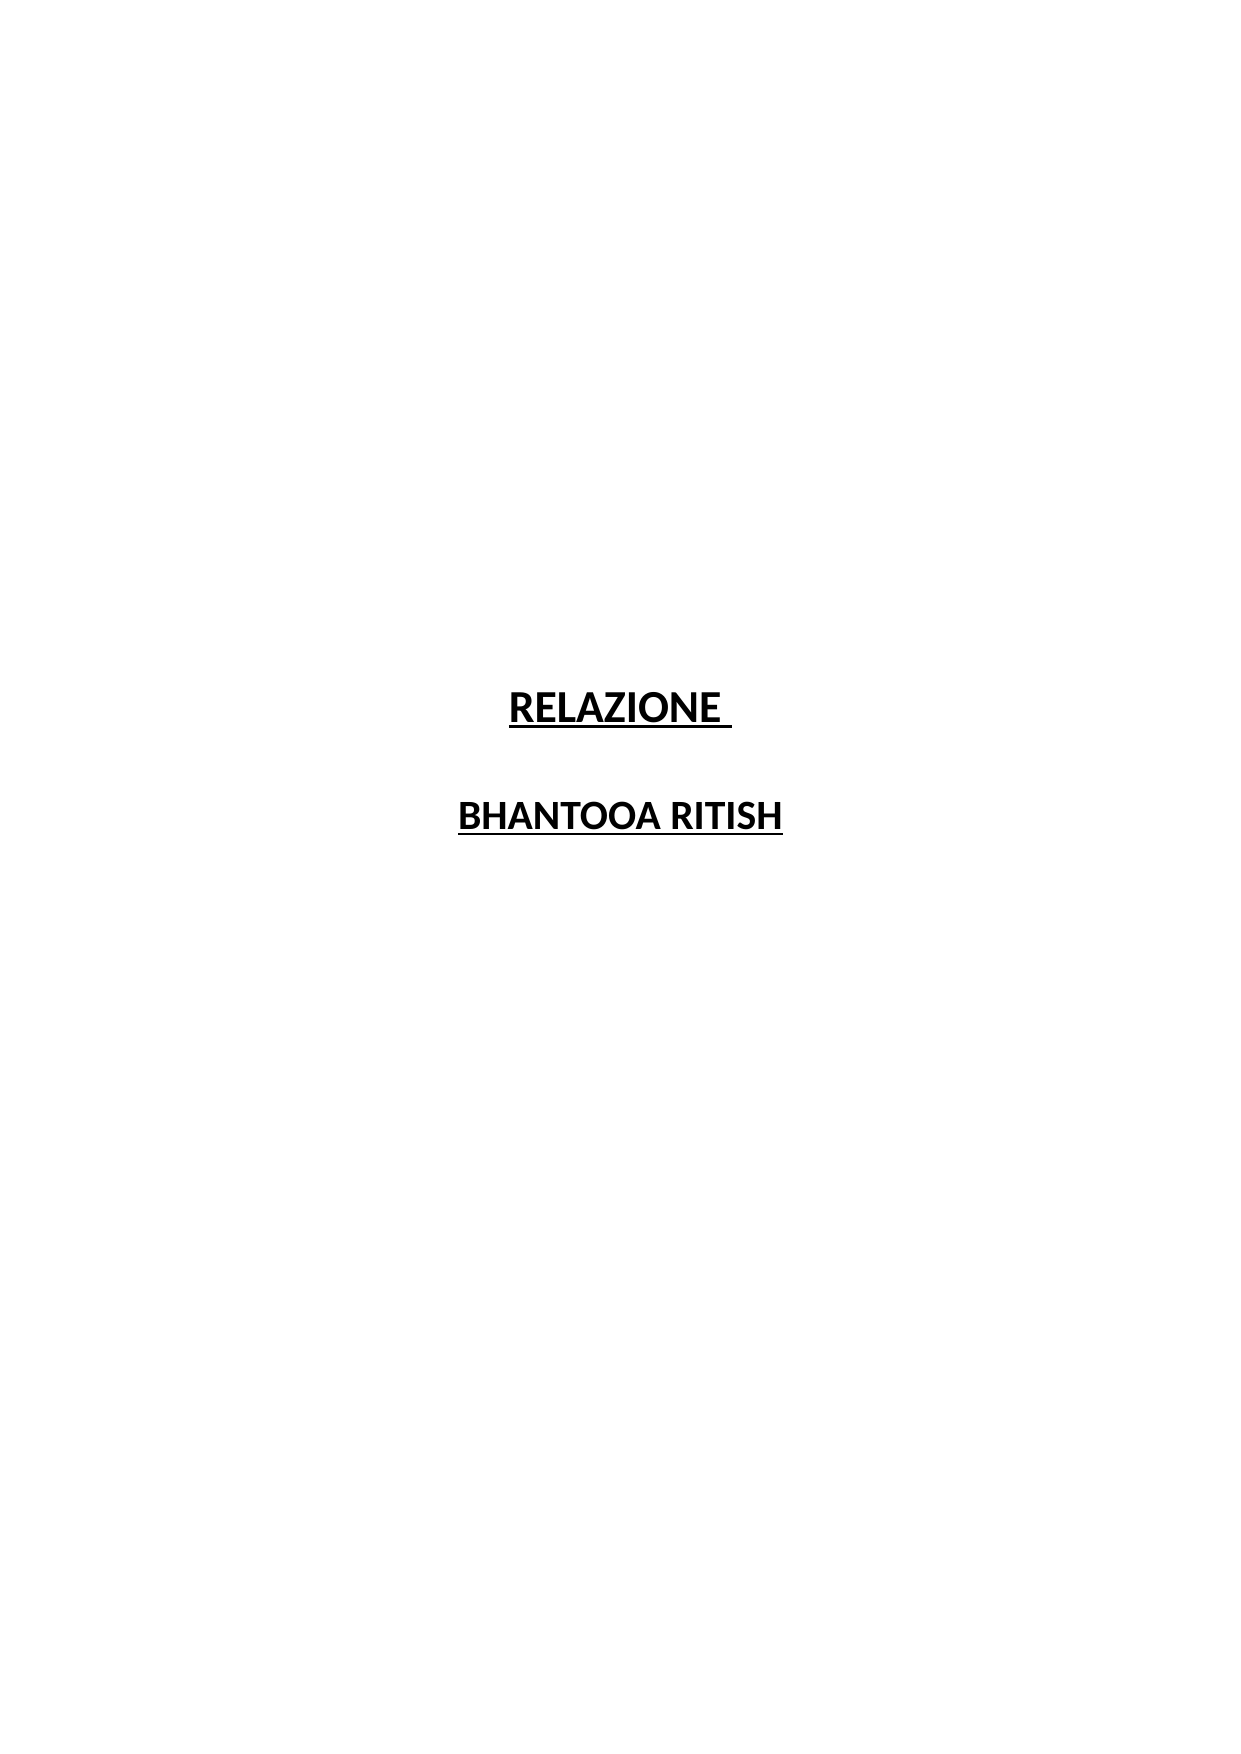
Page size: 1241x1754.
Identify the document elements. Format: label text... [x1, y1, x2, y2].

text BHANTOOA RITISH [118, 789, 1122, 840]
text RELAZIONE [118, 677, 1122, 733]
